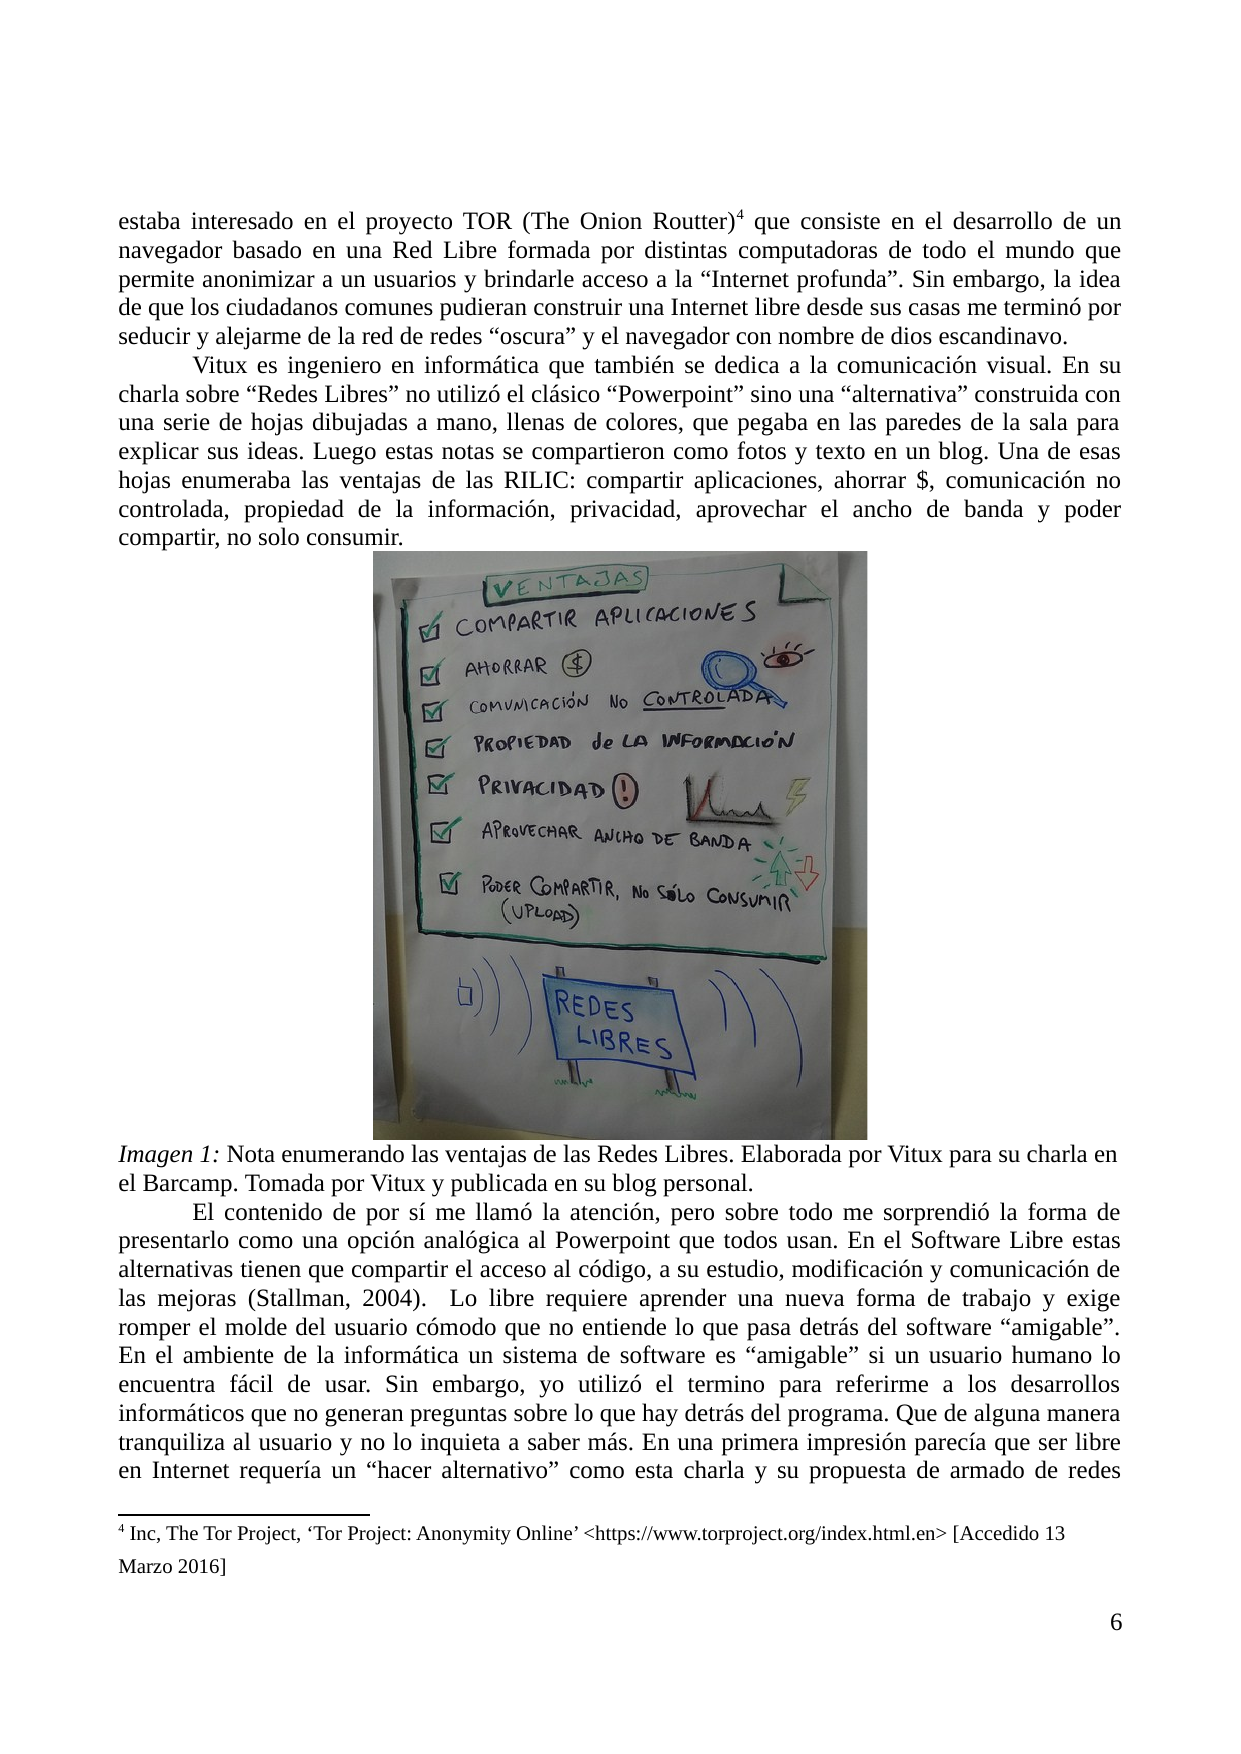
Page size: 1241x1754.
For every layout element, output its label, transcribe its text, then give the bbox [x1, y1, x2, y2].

text El contenido de por sí me llamó la atención, pero sobre todo me sorprendió la forma de presentarlo como una opción analógica al Powerpoint que todos usan. En el Software Libre estas alternativas tienen que compartir el acceso al código, a su estudio, modificación y comunicación de las mejoras (Stallman, 2004). Lo libre requiere aprender una nueva forma de trabajo y exige romper el molde del usuario cómodo que no entiende lo que pasa detrás del software “amigable”. En el ambiente de la informática un sistema de software es “amigable” si un usuario humano lo encuentra fácil de usar. Sin embargo, yo utilizó el termino para referirme a los desarrollos informáticos que no generan preguntas sobre lo que hay detrás del programa. Que de alguna manera tranquiliza al usuario y no lo inquieta a saber más. En una primera impresión parecía que ser libre en Internet requería un “hacer alternativo” como esta charla y su propuesta de armado de redes [118, 1197, 1122, 1484]
text Inc, The Tor Project, ‘Tor Project: Anonymity Online’ <https://www.torproject.org/index.html.en> [Accedido 13 Marzo 2016] [118, 1521, 1122, 1578]
text Imagen 1: Nota enumerando las ventajas de las Redes Libres. Elaborada por Vitux para su charla en el Barcamp. Tomada por Vitux y publicada en su blog personal. [118, 551, 1122, 1197]
text estaba interesado en el proyecto TOR (The Onion Routter) que consiste en el desarrollo de un navegador basado en una Red Libre formada por distintas computadoras de todo el mundo que permite anonimizar a un usuarios y brindarle acceso a la “Internet profunda”. Sin embargo, la idea de que los ciudadanos comunes pudieran construir una Internet libre desde sus casas me terminó por seducir y alejarme de la red de redes “oscura” y el navegador con nombre de dios escandinavo. [118, 206, 1122, 350]
text Vitux es ingeniero en informática que también se dedica a la comunicación visual. En su charla sobre “Redes Libres” no utilizó el clásico “Powerpoint” sino una “alternativa” construida con una serie de hojas dibujadas a mano, llenas de colores, que pegaba en las paredes de la sala para explicar sus ideas. Luego estas notas se compartieron como fotos y texto en un blog. Una de esas hojas enumeraba las ventajas de las RILIC: compartir aplicaciones, ahorrar $, comunicación no controlada, propiedad de la información, privacidad, aprovechar el ancho de banda y poder compartir, no solo consumir. [118, 350, 1122, 551]
picture [373, 551, 868, 1139]
